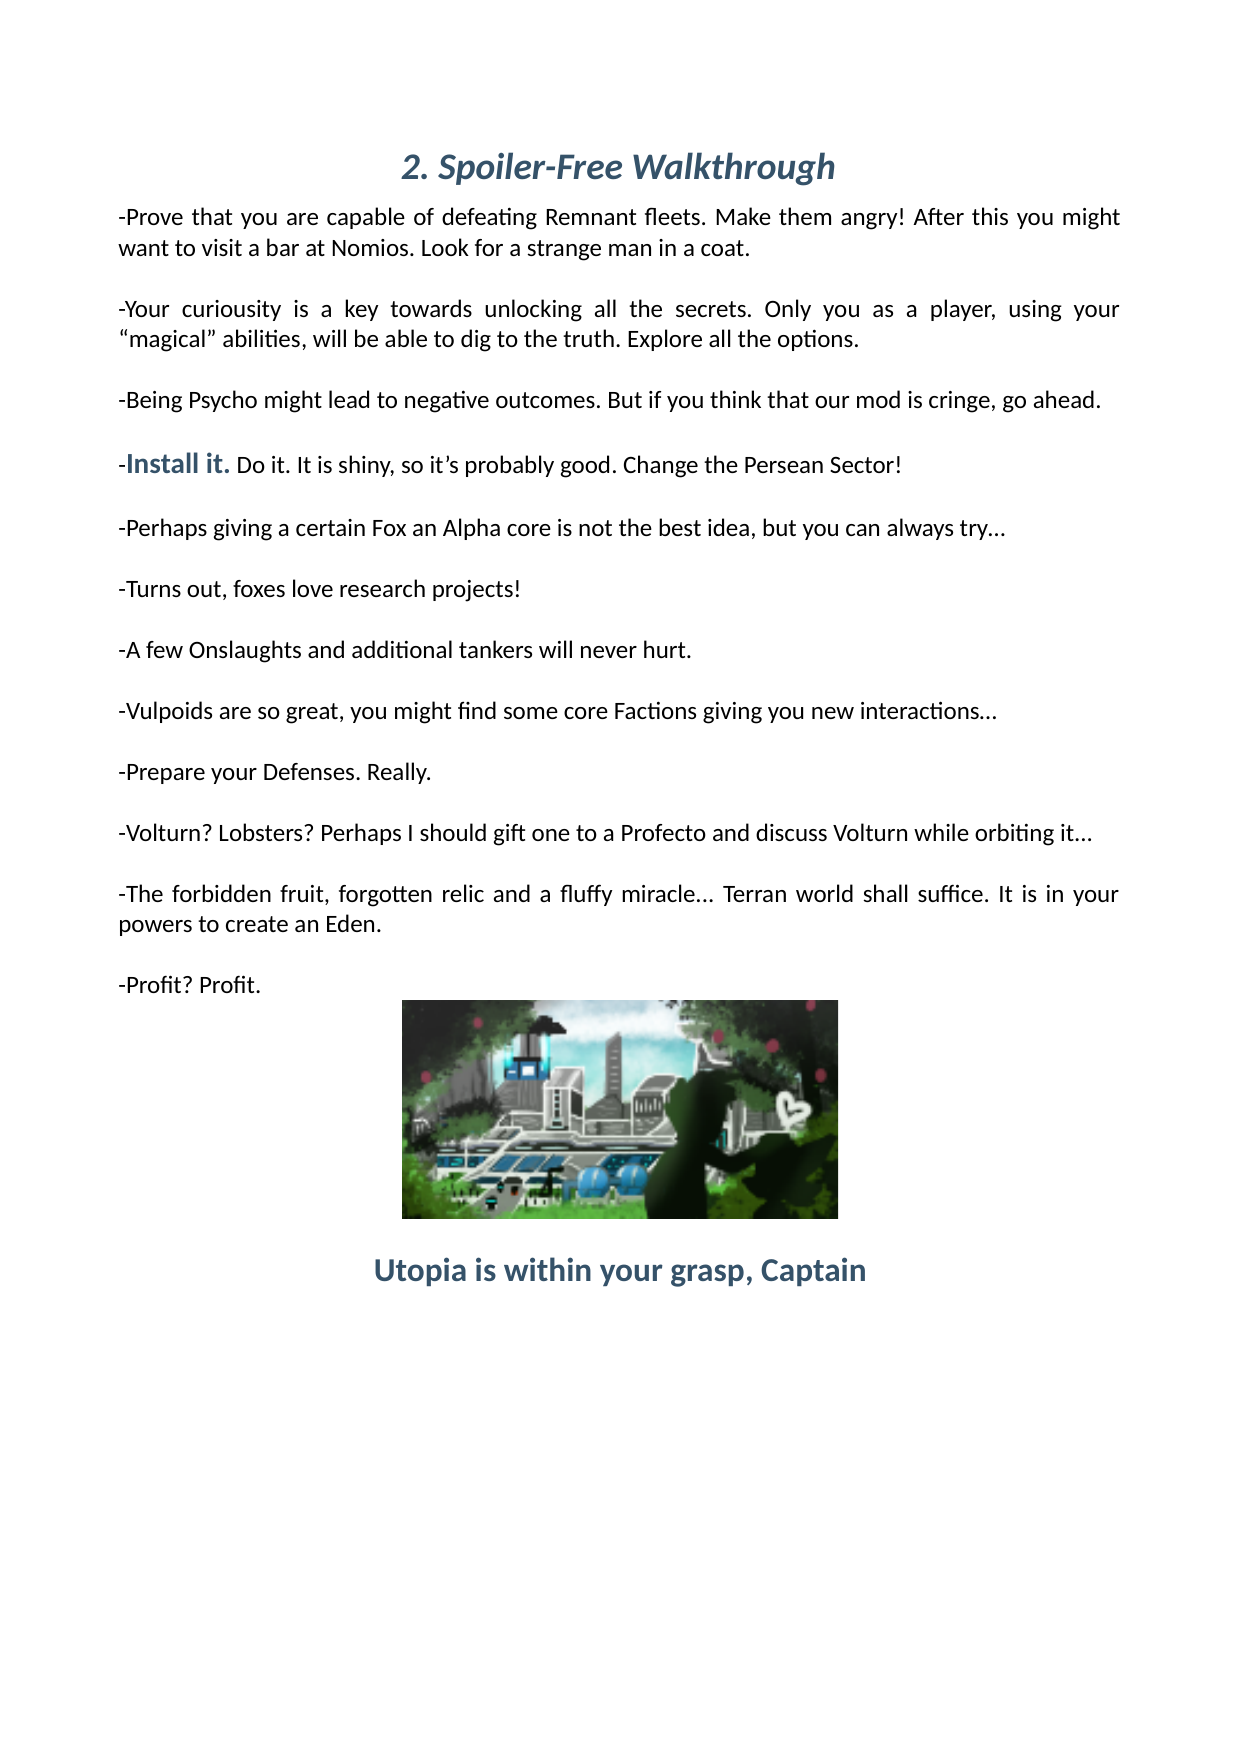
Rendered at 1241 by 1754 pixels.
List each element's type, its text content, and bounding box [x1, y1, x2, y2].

text Utopia is within your grasp, Captain [118, 1249, 1122, 1289]
text -Prepare your Defenses. Really. [118, 756, 1122, 786]
text -Being Psycho might lead to negative outcomes. But if you think that our mod is cringe, go ahead. [118, 384, 1122, 415]
text -Vulpoids are so great, you might find some core Factions giving you new interactions… [118, 695, 1122, 725]
text -Prove that you are capable of defeating Remnant fleets. Make them angry! After this you might want to visit a bar at Nomios. Look for a strange man in a coat. [118, 201, 1122, 262]
text -Profit? Profit. [118, 969, 1122, 1000]
text -Install it. Do it. It is shiny, so it’s probably good. Change the Persean Sector! [118, 446, 1122, 481]
text -Your curiousity is a key towards unlocking all the secrets. Only you as a player, using your “magical” abilities, will be able to dig to the truth. Explore all the options. [118, 293, 1122, 354]
text -Perhaps giving a certain Fox an Alpha core is not the best idea, but you can always try… [118, 512, 1122, 542]
text -Turns out, foxes love research projects! [118, 573, 1122, 603]
text -The forbidden fruit, forgotten relic and a fluffy miracle... Terran world shall suffice. It is in your powers to create an Eden. [118, 878, 1122, 939]
picture [402, 1000, 839, 1219]
text -A few Onslaughts and additional tankers will never hurt. [118, 634, 1122, 664]
text -Volturn? Lobsters? Perhaps I should gift one to a Profecto and discuss Volturn while orbiting it... [118, 817, 1122, 847]
subtitle 2. Spoiler-Free Walkthrough [118, 143, 1122, 189]
